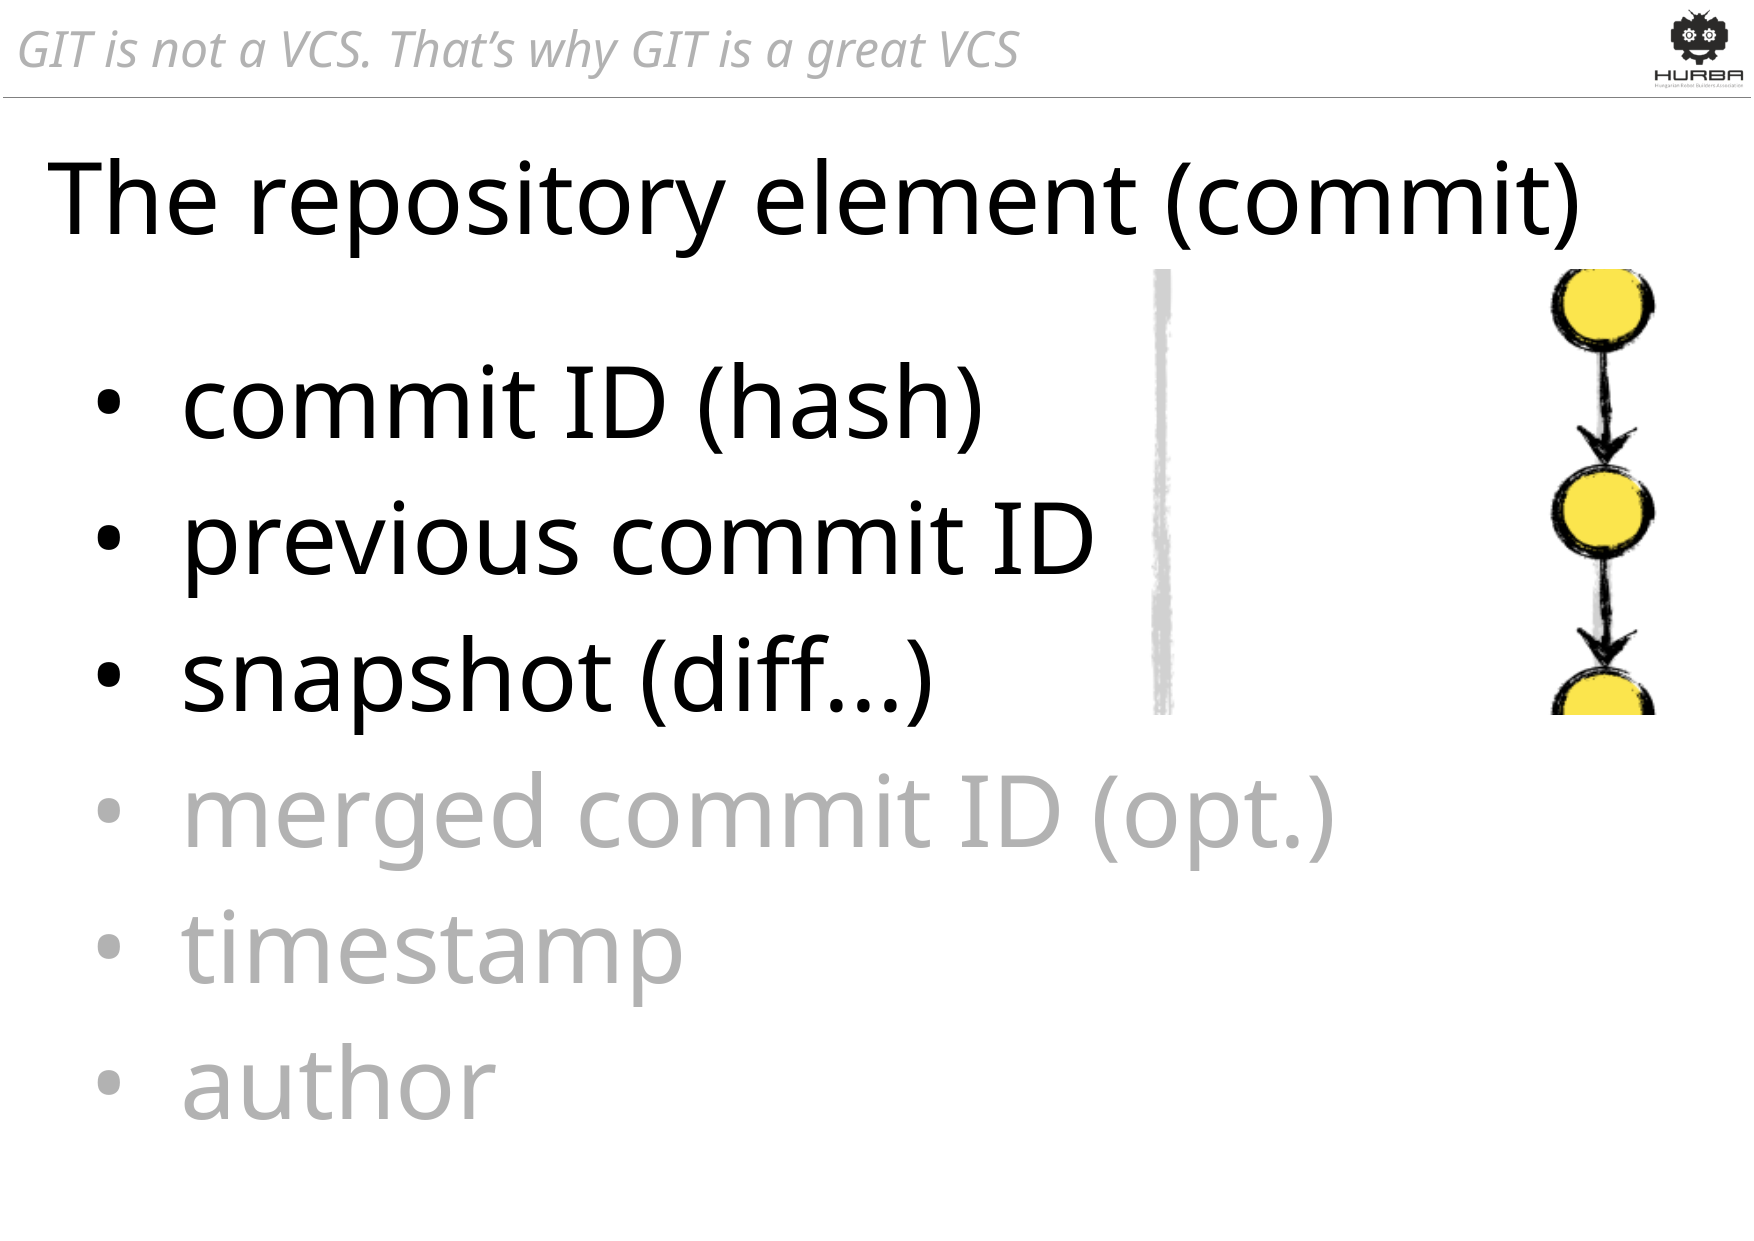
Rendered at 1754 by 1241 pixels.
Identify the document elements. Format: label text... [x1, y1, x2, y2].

text • snapshot (diff...) [3, 604, 1751, 740]
text • previous commit ID [3, 468, 1669, 604]
text • timestamp [3, 877, 1751, 1013]
picture [1644, 3, 1754, 102]
text The repository element (commit) [3, 127, 1751, 263]
text • author [3, 1013, 1751, 1149]
text • commit ID (hash) [3, 332, 1669, 468]
picture [1669, 269, 1754, 715]
text • merged commit ID (opt.) [3, 740, 1751, 877]
